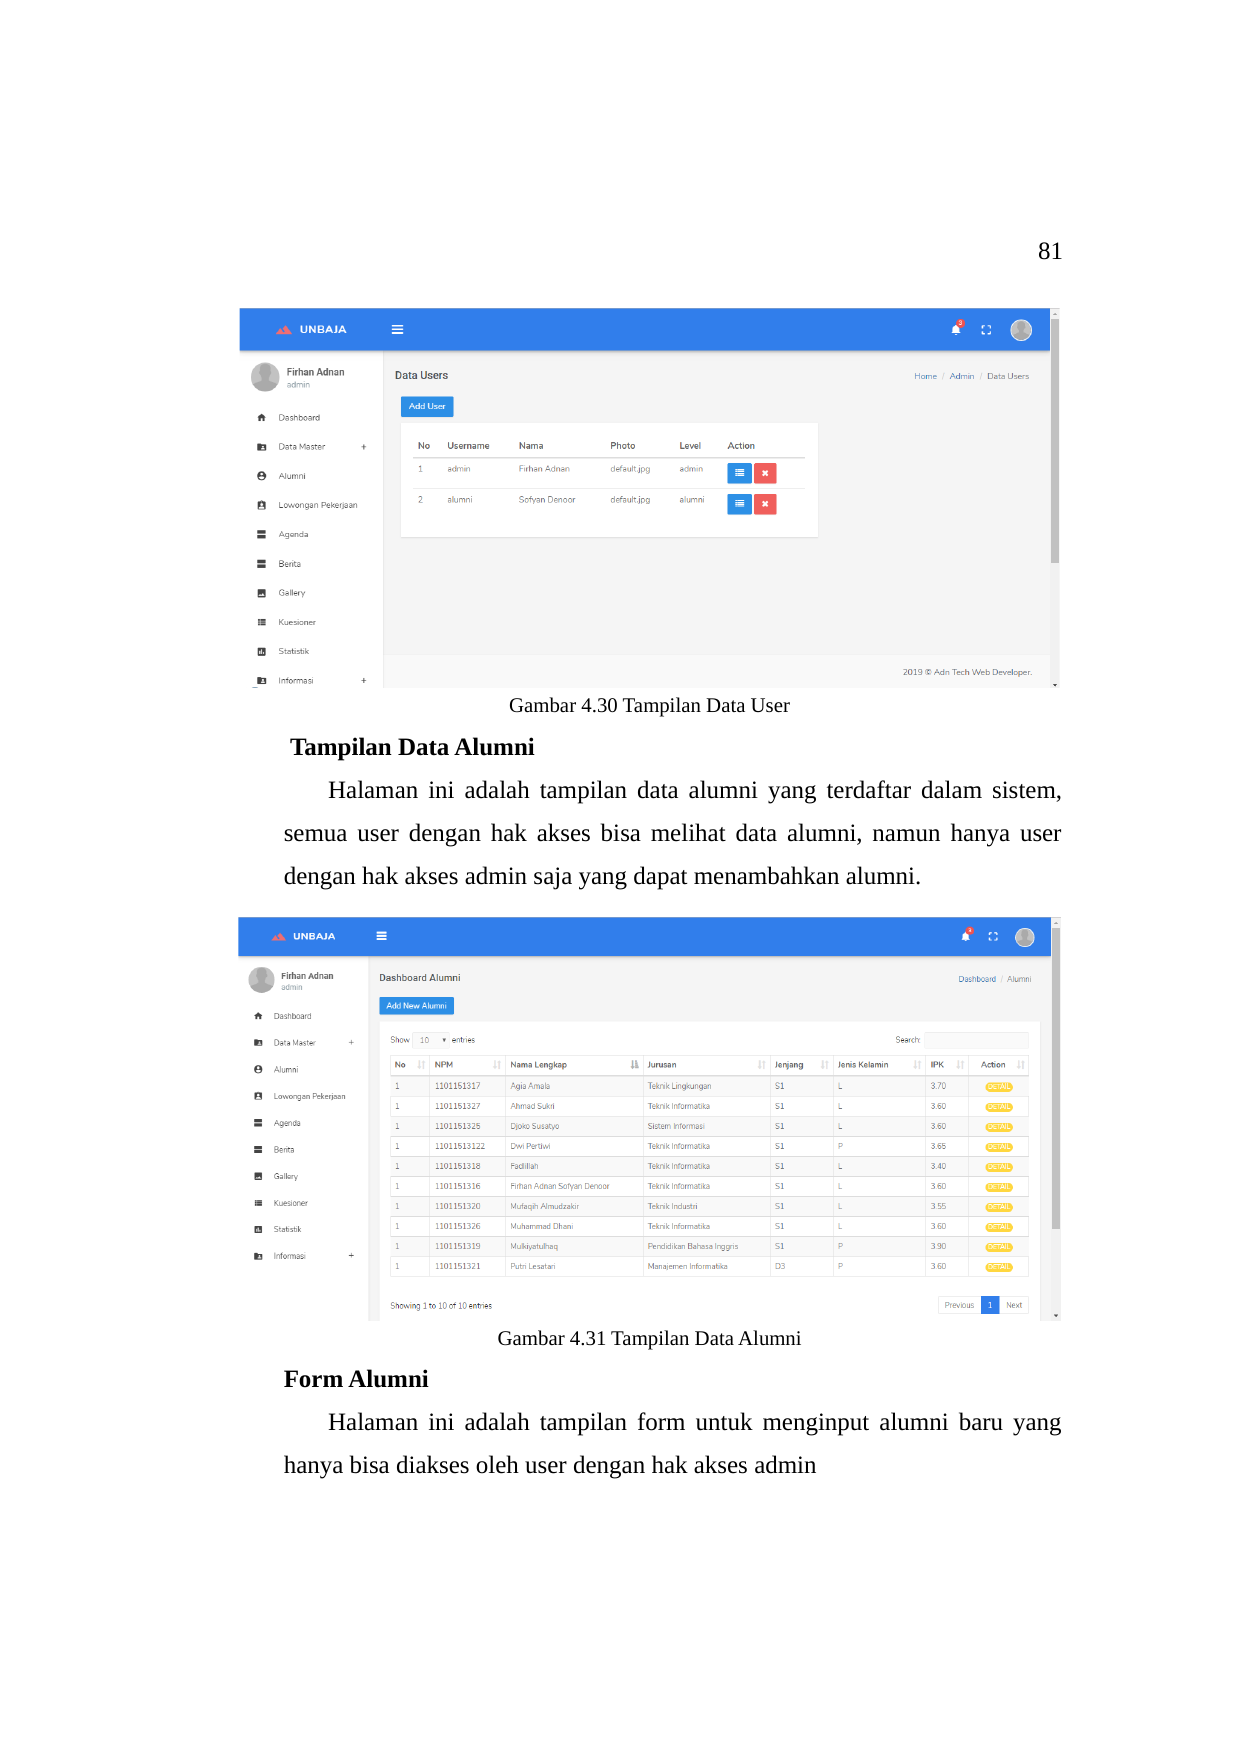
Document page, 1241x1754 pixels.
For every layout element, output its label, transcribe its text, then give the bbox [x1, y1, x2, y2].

text Form Alumni [238, 904, 1063, 1393]
picture [239, 307, 1060, 688]
text Halaman ini adalah tampilan form untuk menginput alumni baru yang hanya bisa diakses oleh user dengan hak akses admin [283, 1407, 1063, 1479]
text Tampilan Data Alumni [239, 295, 1063, 761]
text Halaman ini adalah tampilan data alumni yang terdaftar dalam sistem, semua user dengan hak akses bisa melihat data alumni, namun hanya user dengan hak akses admin saja yang dapat menambahkan alumni. [283, 775, 1063, 890]
text Gambar 4.31 Tampilan Data Alumni [238, 1321, 1061, 1350]
picture [238, 916, 1061, 1321]
text Gambar 4.30 Tampilan Data User [239, 688, 1059, 717]
